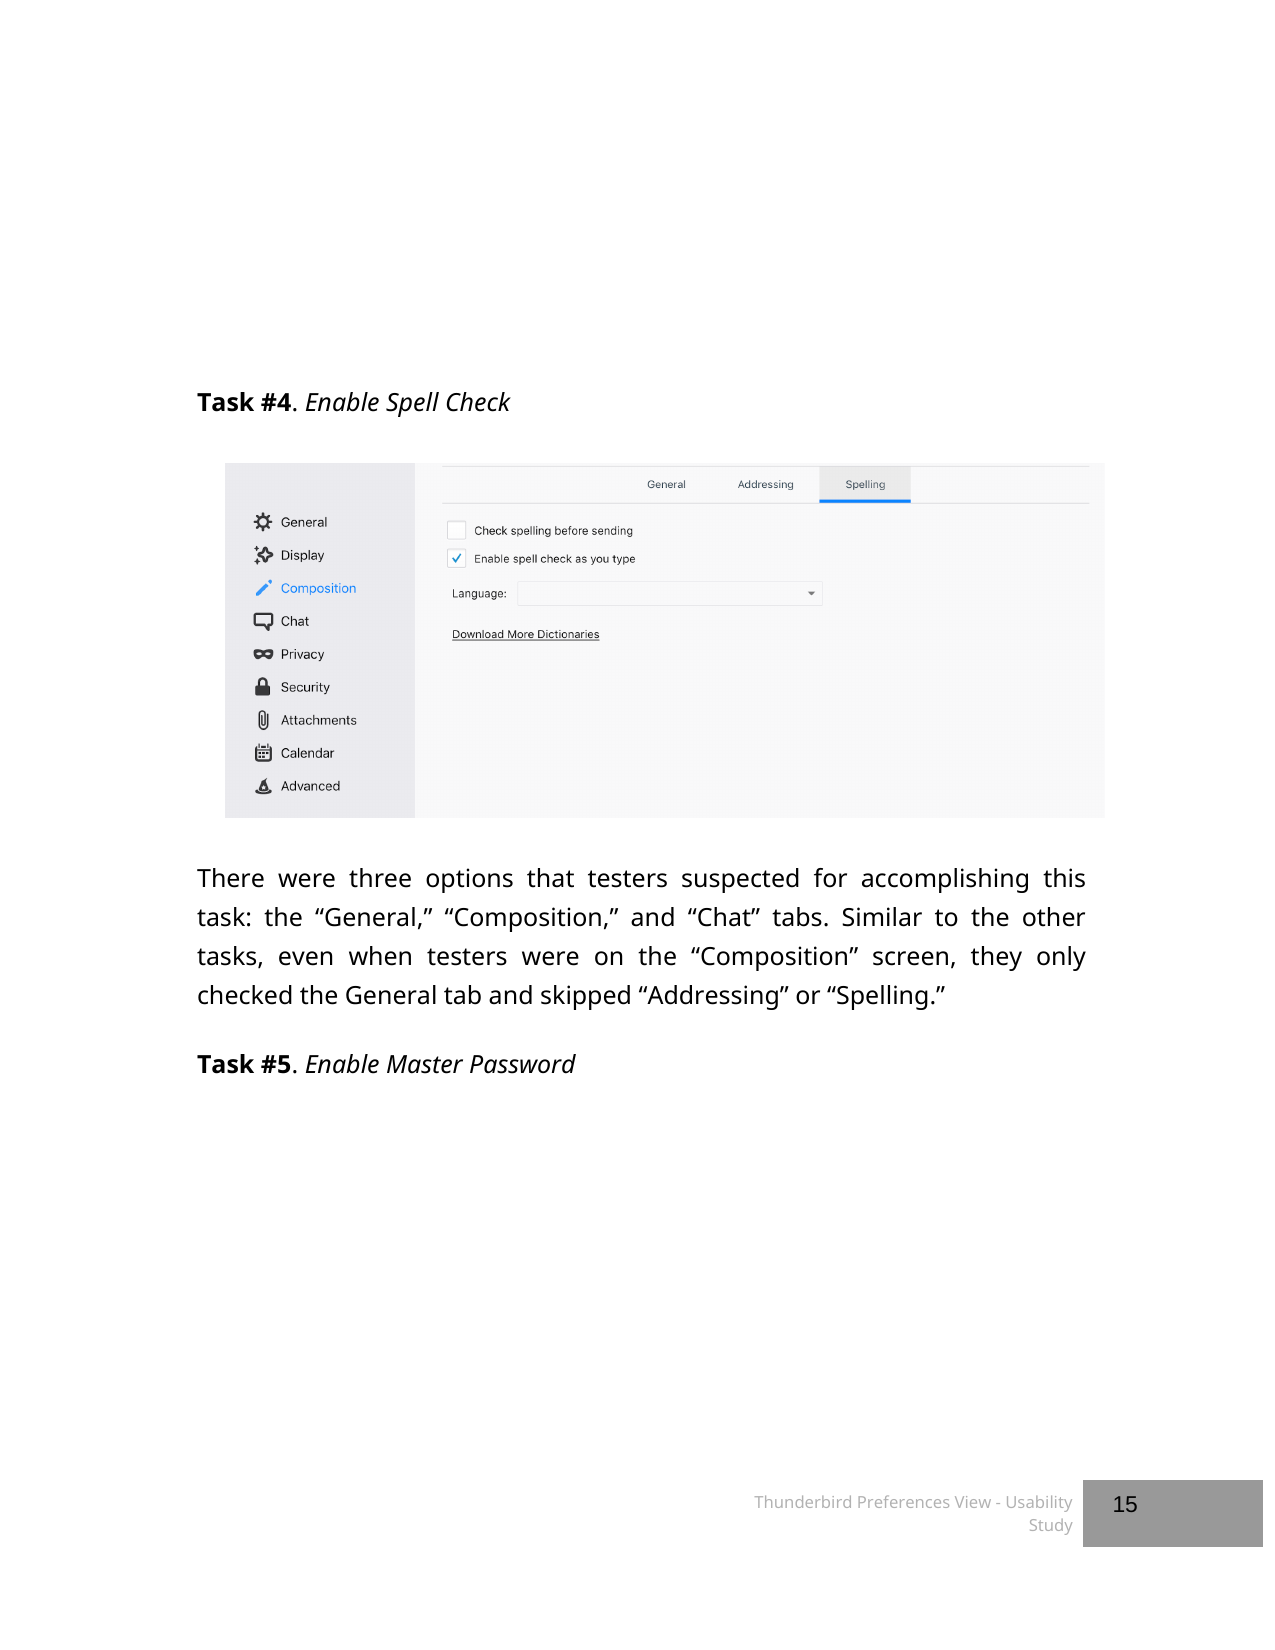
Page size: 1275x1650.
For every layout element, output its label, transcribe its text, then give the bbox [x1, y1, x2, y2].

text There were three options that testers suspected for accomplishing this task: the “General,” “Composition,” and “Chat” tabs. Similar to the other tasks, even when testers were on the “Composition” screen, they only checked the General tab and skipped “Addressing” or “Spelling.” [197, 860, 1087, 1012]
picture [225, 463, 1105, 701]
text Task #5. Enable Master Password [197, 1047, 1079, 1081]
text Task #4. Enable Spell Check [197, 385, 1079, 419]
